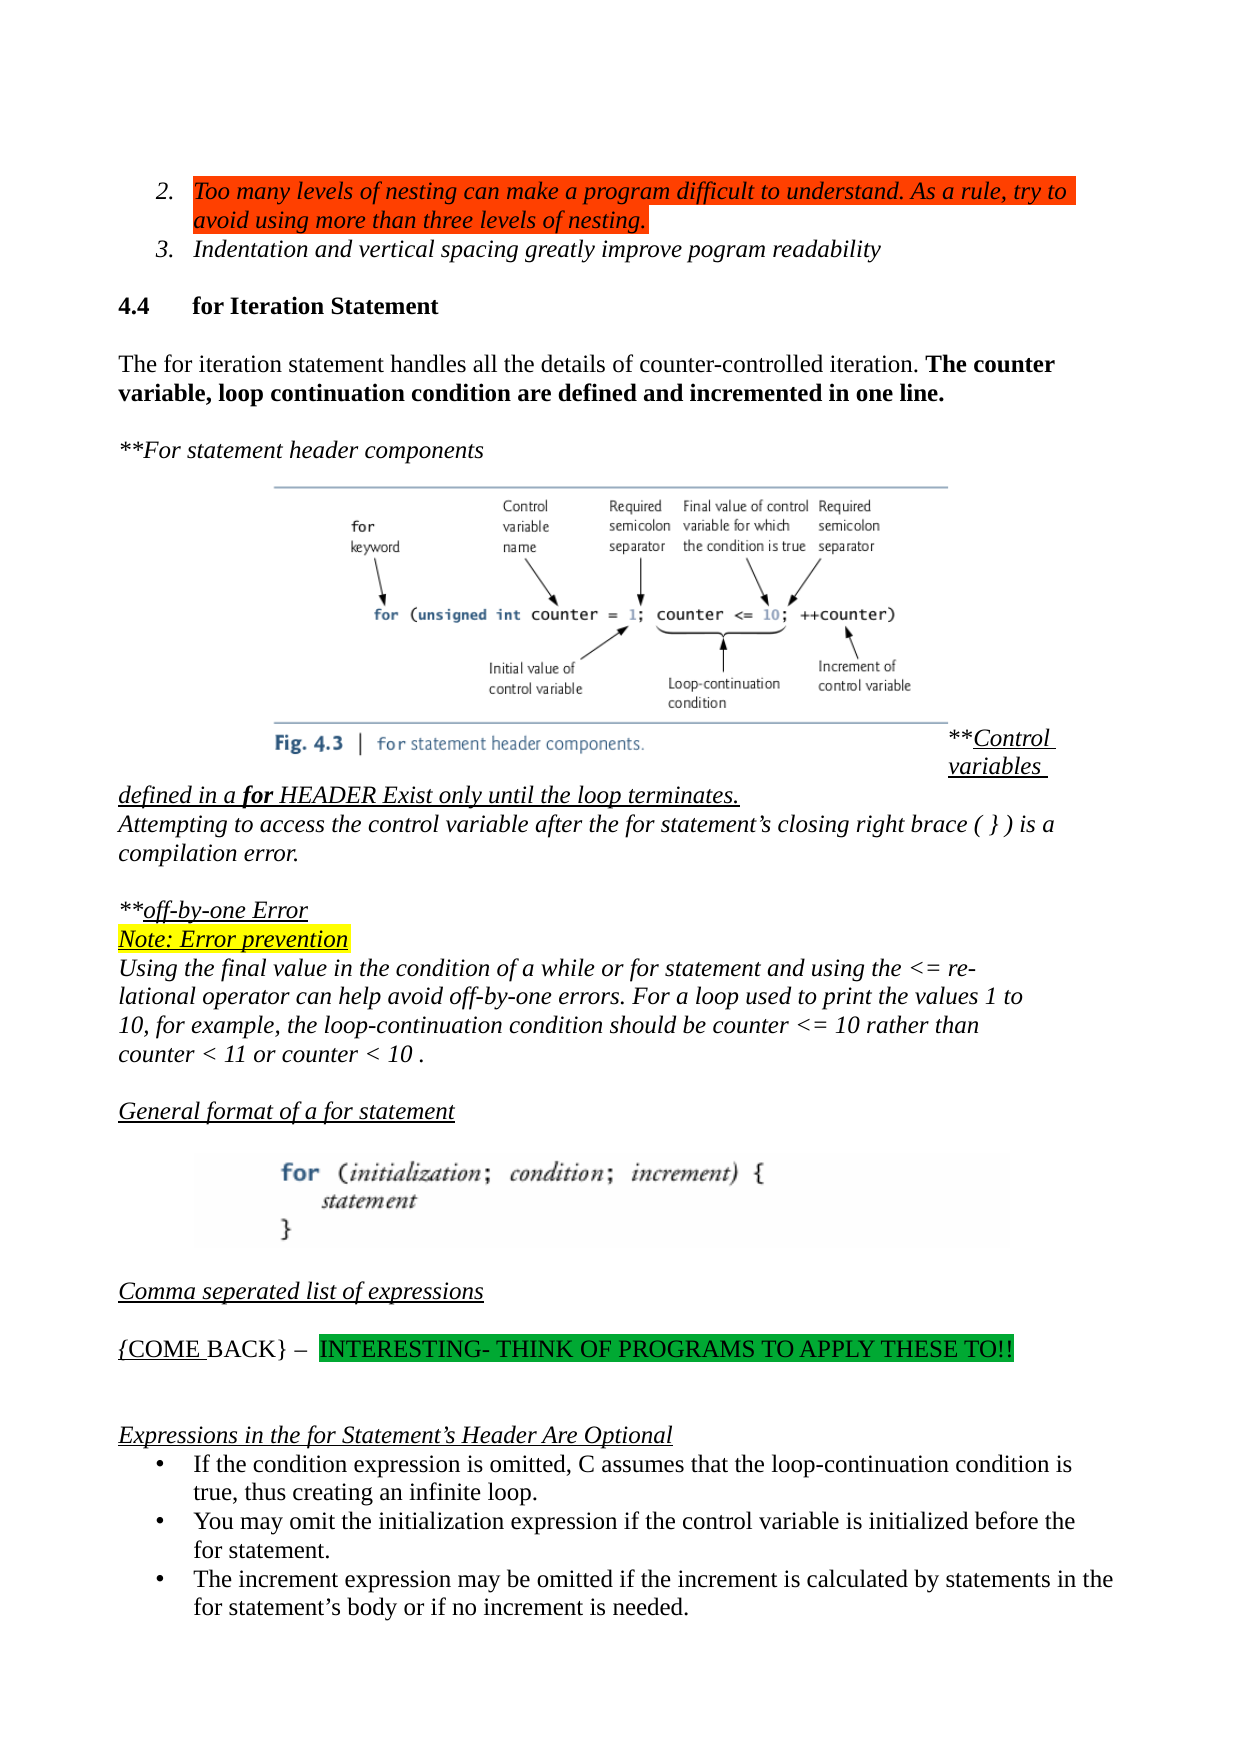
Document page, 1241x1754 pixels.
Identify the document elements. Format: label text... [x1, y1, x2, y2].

text 10, for example, the loop-continuation condition should be counter <= 10 rather than [118, 1010, 1122, 1039]
list You may omit the initialization expression if the control variable is initialized before the [156, 1506, 1122, 1535]
list The increment expression may be omitted if the increment is calculated by statements in the for statement’s body or if no increment is needed. [156, 1564, 1122, 1621]
picture [171, 1145, 1011, 1248]
text The for iteration statement handles all the details of counter-controlled iteration. The counter variable, loop continuation condition are defined and incremented in one line. [118, 349, 1122, 406]
list If the condition expression is omitted, C assumes that the loop-continuation condition is true, thus creating an infinite loop. [156, 1449, 1122, 1506]
text counter < 11 or counter < 10 . [118, 1039, 1122, 1068]
list Indentation and vertical spacing greatly improve pogram readability [156, 234, 1122, 263]
text Attempting to access the control variable after the for statement’s closing right brace ( } ) is a compilation error. [118, 809, 1122, 866]
text **off-by-one Error [118, 895, 1122, 924]
text **Control variables defined in a for HEADER Exist only until the loop terminates. [118, 723, 1122, 809]
text Comma seperated list of expressions [118, 1276, 1122, 1305]
text Note: Error prevention [118, 924, 1122, 953]
list Too many levels of nesting can make a program difficult to understand. As a rule, try to avoid using more than three levels of nesting. [156, 176, 1122, 234]
text Using the final value in the condition of a while or for statement and using the <= re- [118, 953, 1122, 981]
text Expressions in the for Statement’s Header Are Optional [118, 1420, 1122, 1449]
picture [262, 471, 949, 766]
text lational operator can help avoid off-by-one errors. For a loop used to print the values 1 to [118, 981, 1122, 1010]
text **For statement header components [118, 435, 1122, 464]
text 4.4 for Iteration Statement [118, 291, 1122, 320]
text General format of a for statement [118, 1096, 1122, 1125]
list for statement. [156, 1535, 1122, 1564]
text {COME BACK} – INTERESTING- THINK OF PROGRAMS TO APPLY THESE TO!! [118, 1334, 1122, 1362]
